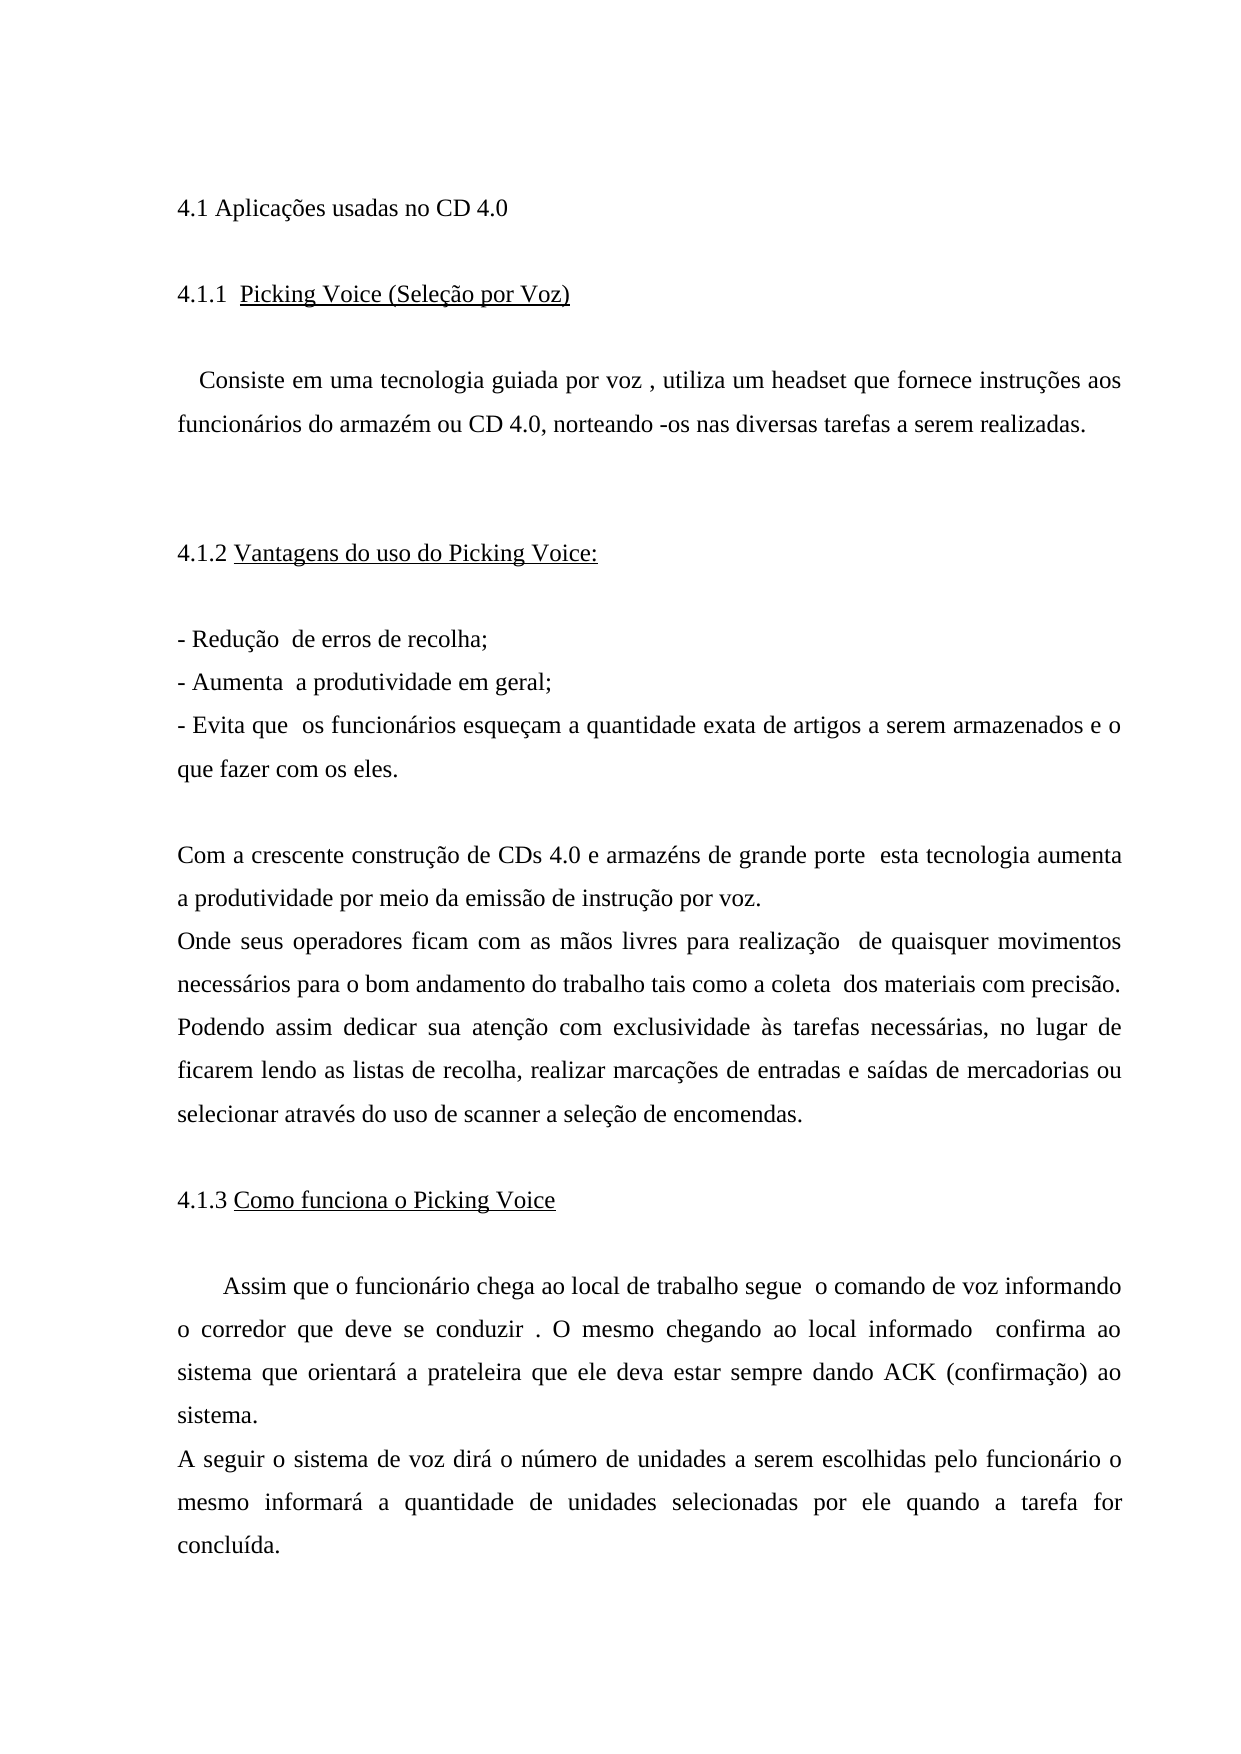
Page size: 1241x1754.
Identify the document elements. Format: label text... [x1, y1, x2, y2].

text 4.1.3 Como funciona o Picking Voice [177, 1185, 1123, 1214]
text - Aumenta a produtividade em geral; [177, 667, 1123, 696]
text 4.1 Aplicações usadas no CD 4.0 [177, 193, 1123, 222]
text - Evita que os funcionários esqueçam a quantidade exata de artigos a serem armazenados e o que fazer com os eles. [177, 711, 1123, 782]
text Onde seus operadores ficam com as mãos livres para realização de quaisquer movimentos necessários para o bom andamento do trabalho tais como a coleta dos materiais com precisão. [177, 926, 1123, 998]
text Podendo assim dedicar sua atenção com exclusividade às tarefas necessárias, no lugar de ficarem lendo as listas de recolha, realizar marcações de entradas e saídas de mercadorias ou selecionar através do uso de scanner a seleção de encomendas. [177, 1012, 1123, 1127]
text 4.1.1 Picking Voice (Seleção por Voz) [177, 279, 1123, 308]
text A seguir o sistema de voz dirá o número de unidades a serem escolhidas pelo funcionário o mesmo informará a quantidade de unidades selecionadas por ele quando a tarefa for concluída. [177, 1444, 1123, 1559]
text 4.1.2 Vantagens do uso do Picking Voice: [177, 538, 1123, 567]
text Com a crescente construção de CDs 4.0 e armazéns de grande porte esta tecnologia aumenta a produtividade por meio da emissão de instrução por voz. [177, 840, 1123, 912]
text Consiste em uma tecnologia guiada por voz , utiliza um headset que fornece instruções aos funcionários do armazém ou CD 4.0, norteando -os nas diversas tarefas a serem realizadas. [177, 366, 1123, 437]
text Assim que o funcionário chega ao local de trabalho segue o comando de voz informando o corredor que deve se conduzir . O mesmo chegando ao local informado confirma ao sistema que orientará a prateleira que ele deva estar sempre dando ACK (confirmação) ao sistema. [177, 1271, 1123, 1429]
text - Redução de erros de recolha; [177, 624, 1123, 653]
